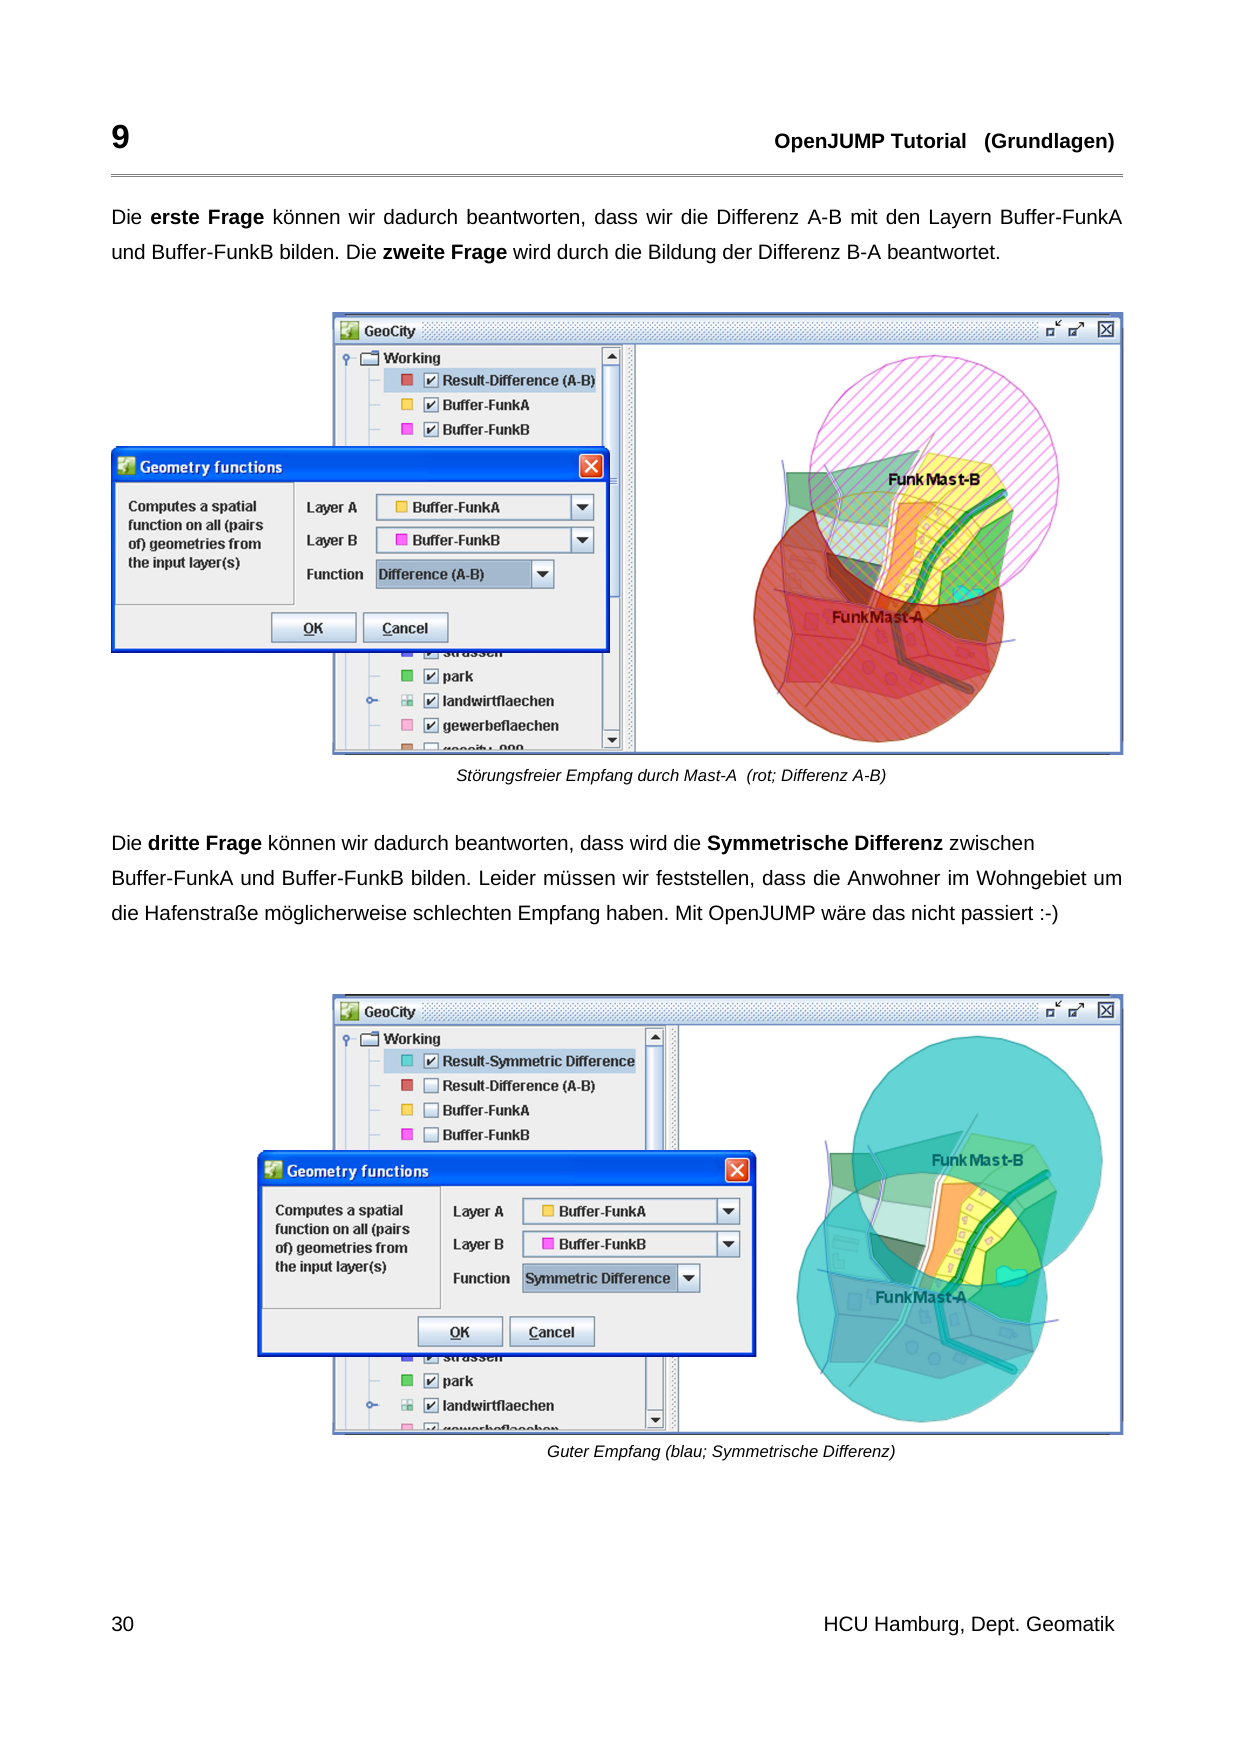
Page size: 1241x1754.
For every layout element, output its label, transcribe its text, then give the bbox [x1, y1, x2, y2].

picture [257, 994, 1124, 1435]
text Die erste Frage können wir dadurch beantworten, dass wir die Differenz A-B mit den Layern Buffer-FunkA und Buffer-FunkB bilden. Die zweite Frage wird durch die Bildung der Differenz B-A beantwortet. [111, 206, 1123, 264]
text Die dritte Frage können wir dadurch beantworten, dass wird die Symmetrische Differenz zwischen Buffer-FunkA und Buffer-FunkB bilden. Leider müssen wir feststellen, dass die Anwohner im Wohngebiet um die Hafenstraße möglicherweise schlechten Empfang haben. Mit OpenJUMP wäre das nicht passiert :-) [111, 832, 1123, 925]
text Störungsfreier Empfang durch Mast-A (rot; Differenz A-B) [111, 762, 1123, 786]
text Guter Empfang (blau; Symmetrische Differenz) [111, 1438, 1123, 1461]
picture [111, 312, 1124, 755]
